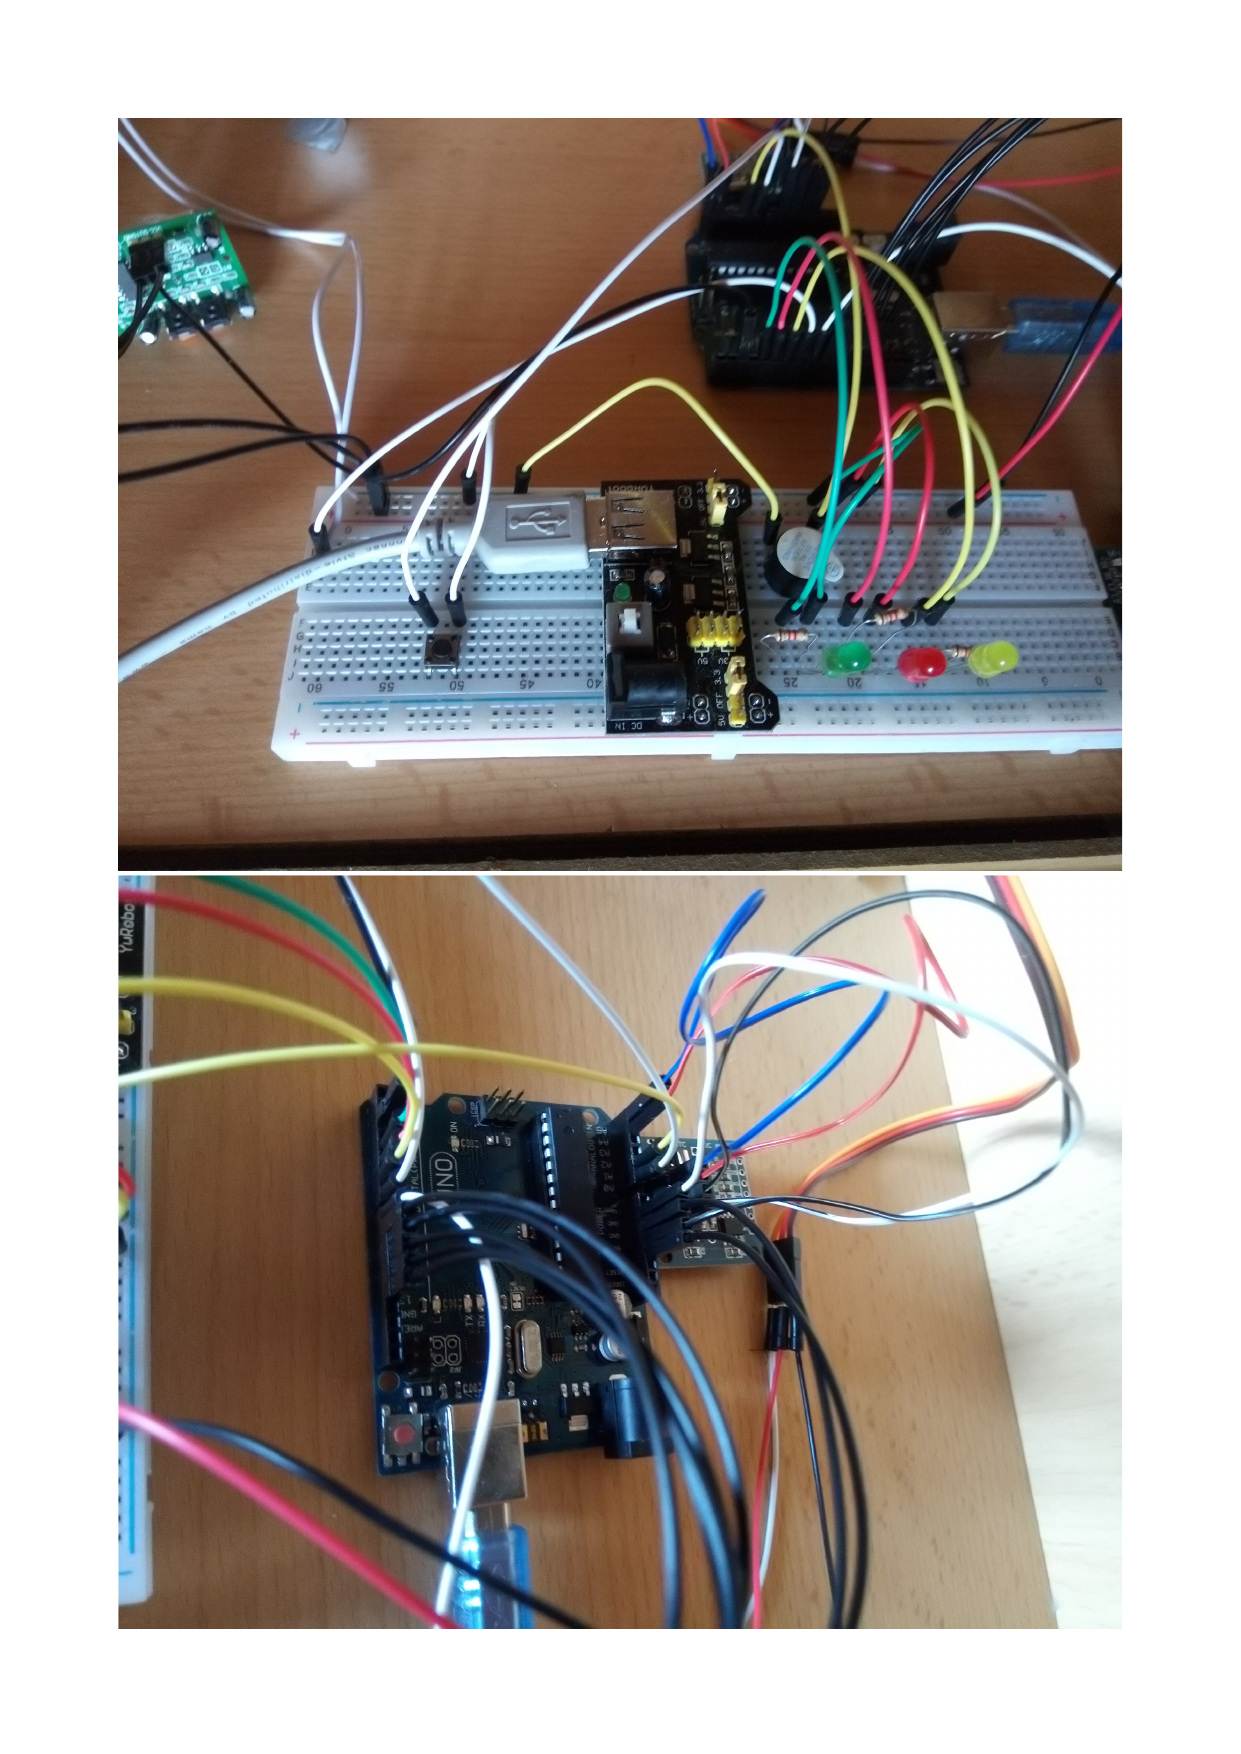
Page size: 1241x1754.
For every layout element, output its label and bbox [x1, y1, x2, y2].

picture [120, 876, 1122, 1629]
picture [118, 118, 1123, 871]
